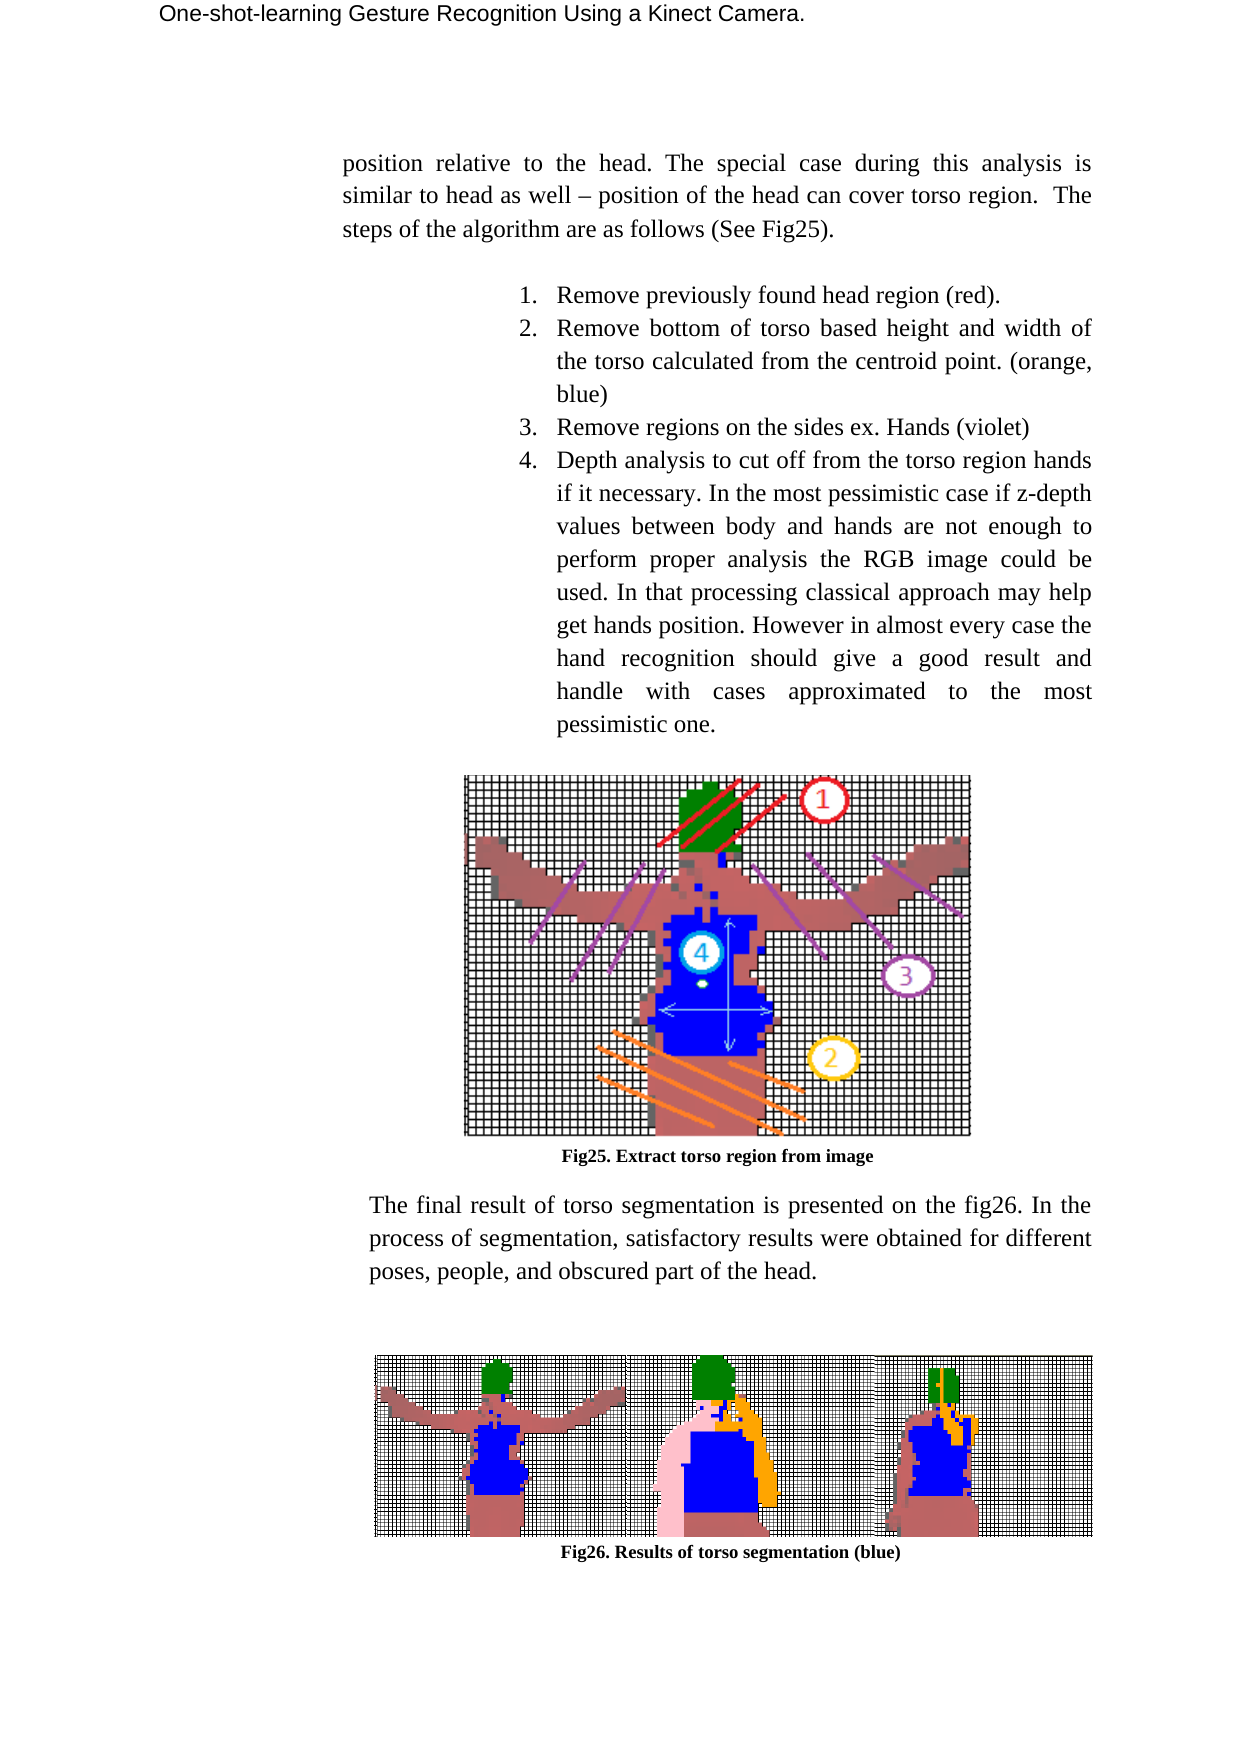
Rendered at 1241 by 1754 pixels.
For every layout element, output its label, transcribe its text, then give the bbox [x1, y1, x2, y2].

list Remove bottom of torso based height and width of the torso calculated from the centroid point. (orange, blue) [519, 313, 1093, 407]
text Fig26. Results of torso segmentation (blue) [295, 1541, 1093, 1563]
text Fig25. Extract torso region from image [269, 1144, 1093, 1166]
text position relative to the head. The special case during this analysis is similar to head as well – position of the head can cover torso region. The steps of the algorithm are as follows (See Fig25). [342, 148, 1093, 242]
list Remove previously found head region (red). [519, 280, 1093, 308]
list Remove regions on the sides ex. Hands (violet) [519, 412, 1093, 441]
text The final result of torso segmentation is presented on the fig26. In the process of segmentation, satisfactory results were obtained for different poses, people, and obscured part of the head. [369, 1190, 1093, 1285]
list Depth analysis to cut off from the torso region hands if it necessary. In the most pessimistic case if z-depth values between body and hands are not enough to perform proper analysis the RGB image could be used. In that processing classical approach may help get hands position. However in almost every case the hand recognition should give a good result and handle with cases approximated to the most pessimistic one. [519, 445, 1093, 738]
